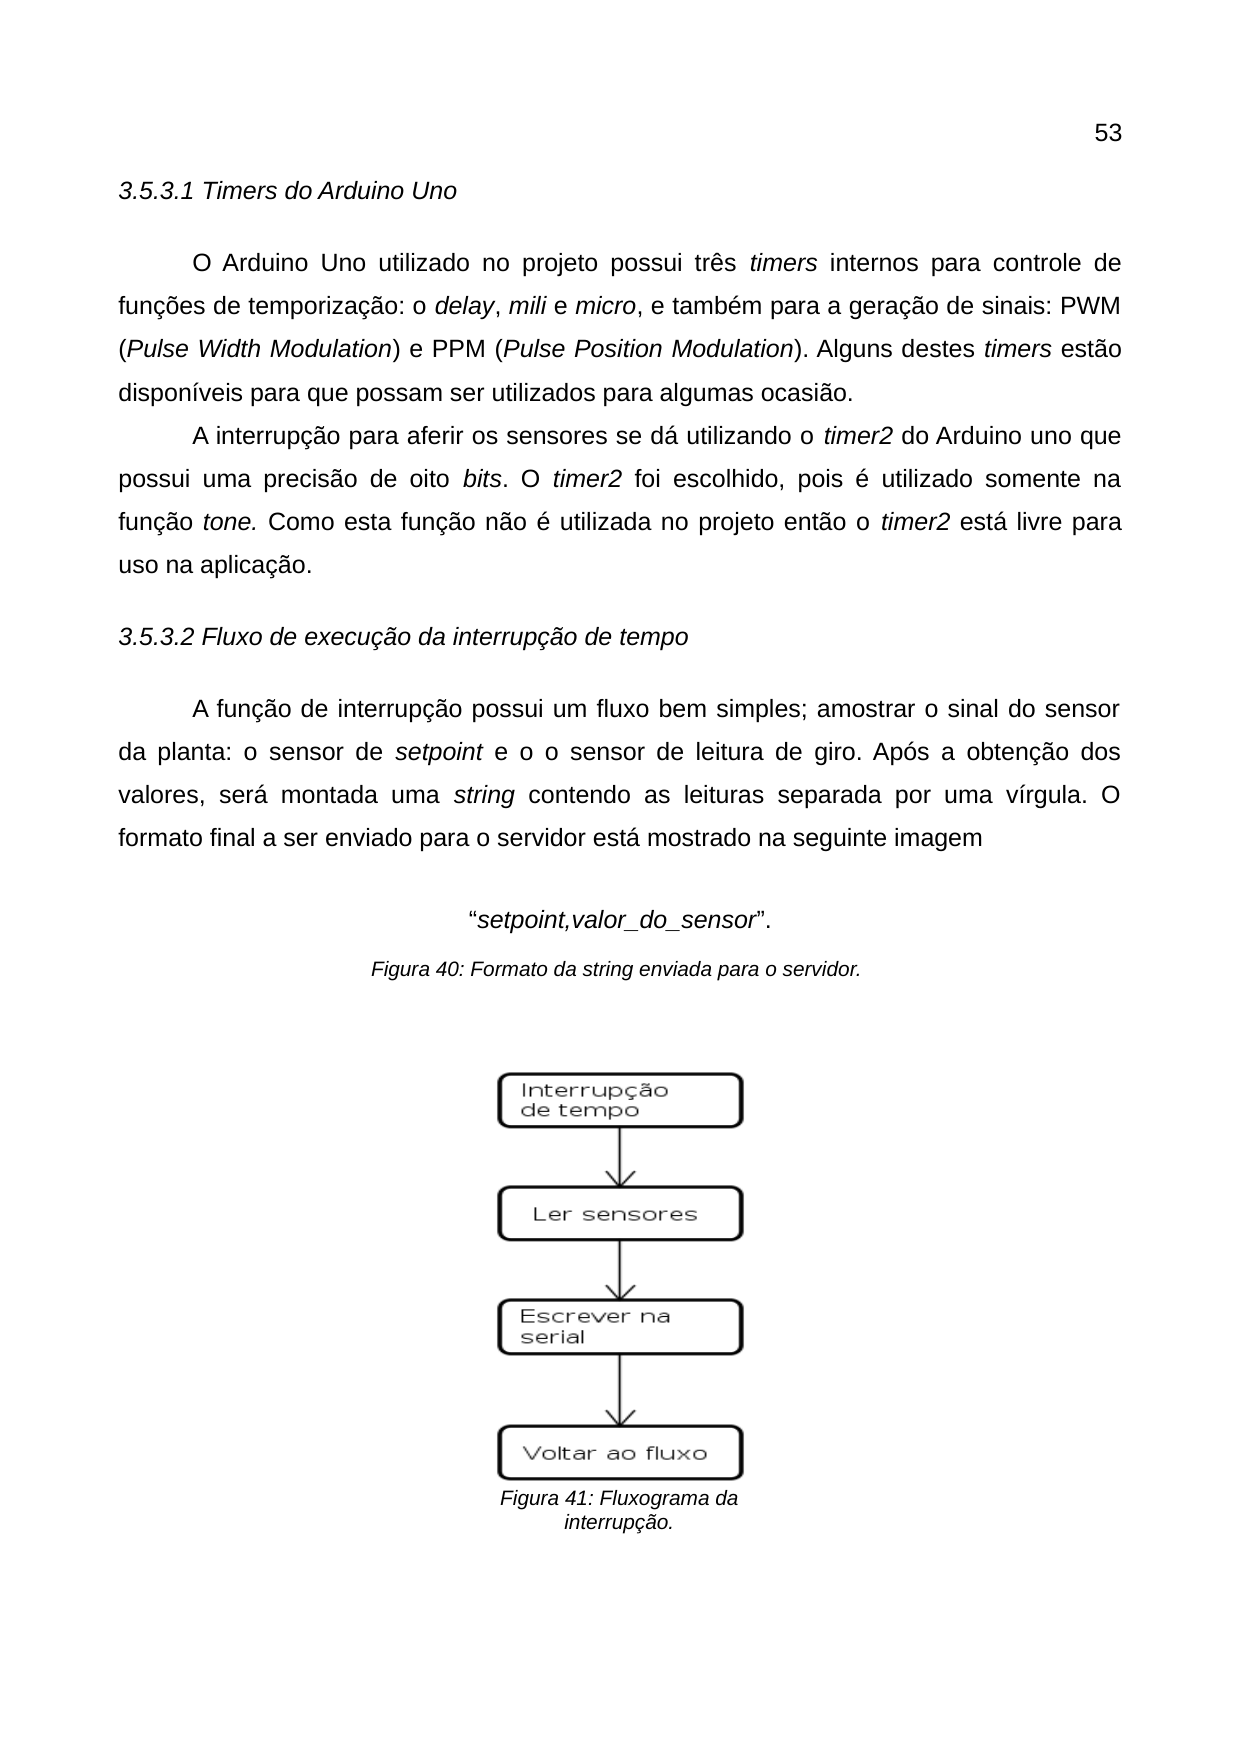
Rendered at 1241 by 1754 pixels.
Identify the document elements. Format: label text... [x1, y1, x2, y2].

text A interrupção para aferir os sensores se dá utilizando o timer2 do Arduino uno que possui uma precisão de oito bits. O timer2 foi escolhido, pois é utilizado somente na função tone. Como esta função não é utilizada no projeto então o timer2 está livre para uso na aplicação. [118, 421, 1122, 579]
picture [483, 1067, 757, 1486]
table_header “setpoint,valor_do_sensor”. [266, 895, 974, 945]
subtitle 3.5.3.1 Timers do Arduino Uno [118, 176, 1122, 205]
text O Arduino Uno utilizado no projeto possui três timers internos para controle de funções de temporização: o delay, mili e micro, e também para a geração de sinais: PWM (Pulse Width Modulation) e PPM (Pulse Position Modulation). Alguns destes timers estão disponíveis para que possam ser utilizados para algumas ocasião. [118, 248, 1122, 406]
text Figura 40: Formato da string enviada para o servidor. [118, 957, 1122, 981]
subtitle 3.5.3.2 Fluxo de execução da interrupção de tempo [118, 622, 1122, 651]
text A função de interrupção possui um fluxo bem simples; amostrar o sinal do sensor da planta: o sensor de setpoint e o o sensor de leitura de giro. Após a obtenção dos valores, será montada uma string contendo as leituras separada por uma vírgula. O formato final a ser enviado para o servidor está mostrado na seguinte imagem [118, 694, 1122, 852]
text Figura 41: Fluxograma da interrupção. [468, 1068, 772, 1533]
